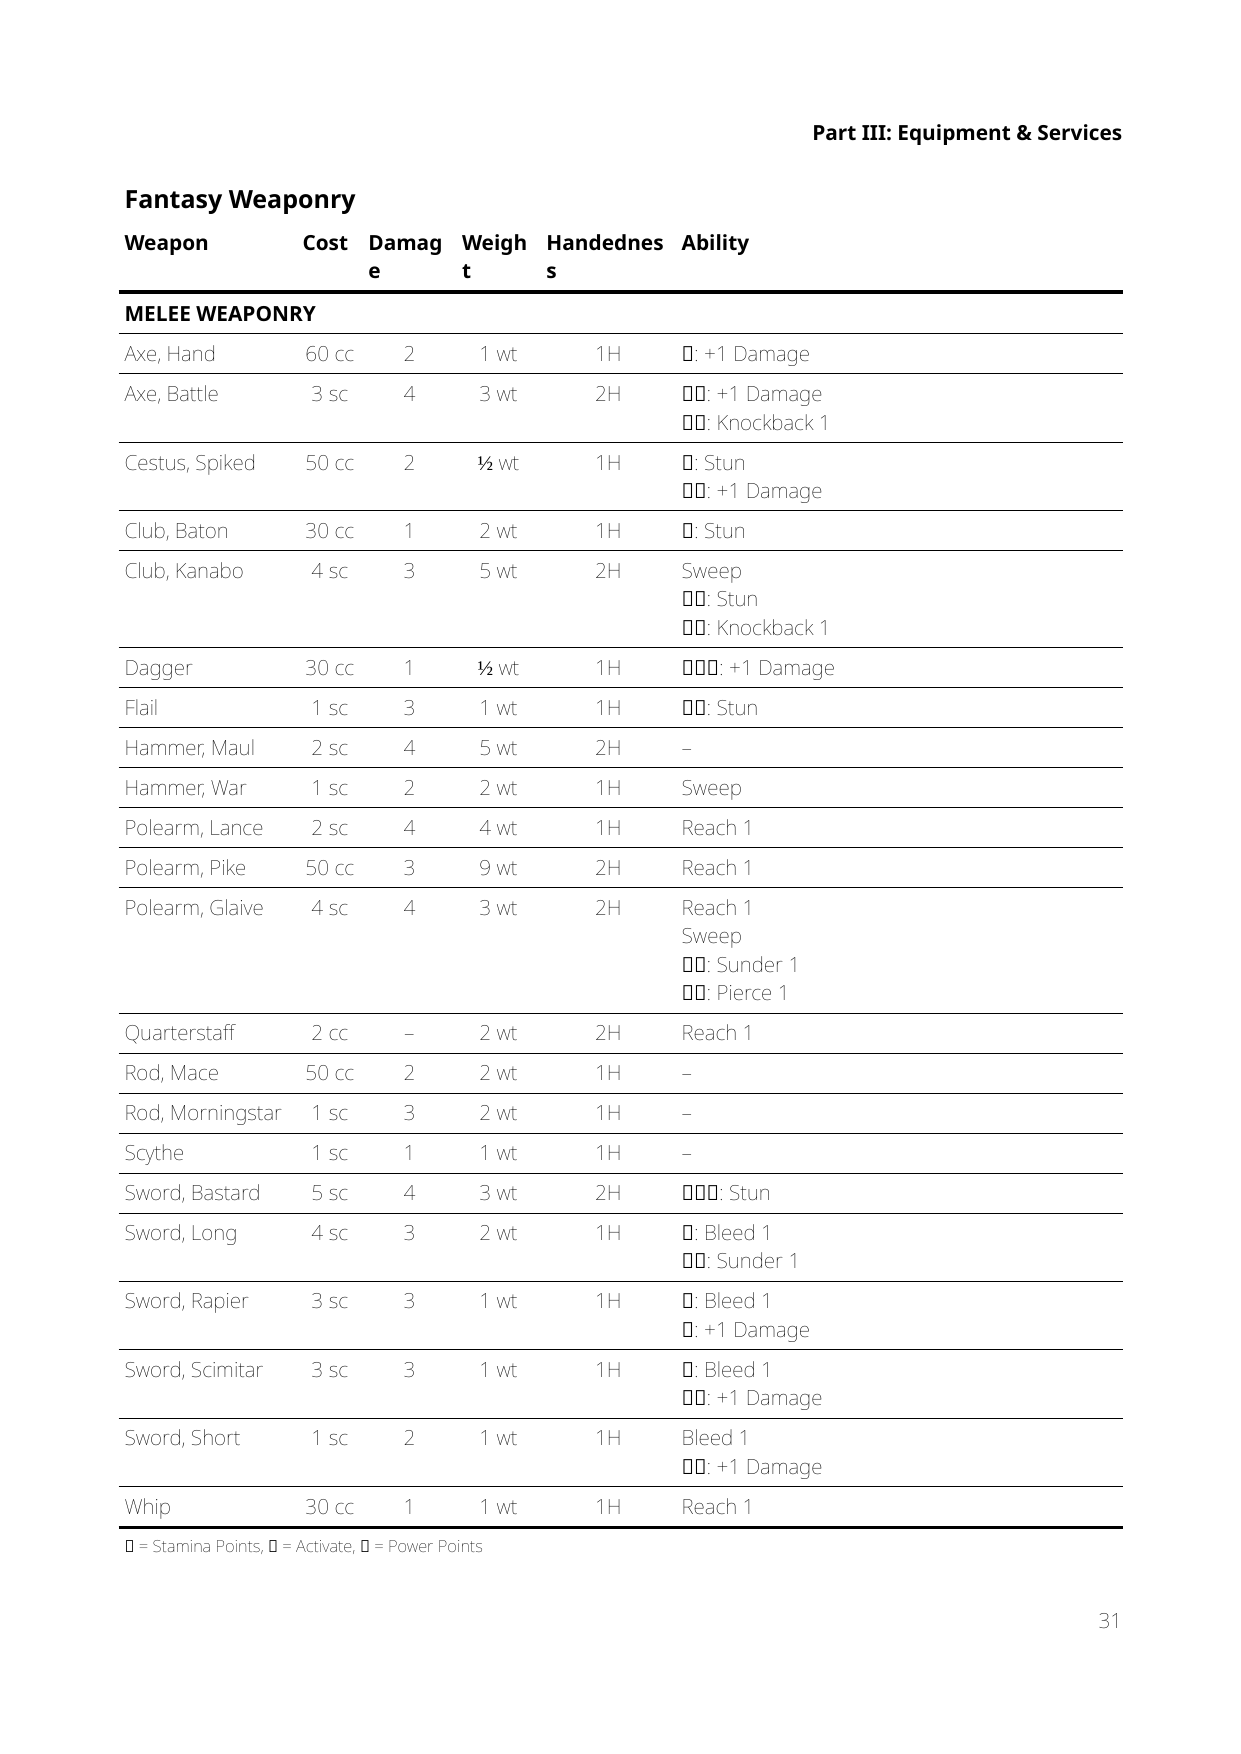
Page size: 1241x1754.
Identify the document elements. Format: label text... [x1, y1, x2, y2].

table_cell Reach 1 [676, 808, 1123, 847]
table_cell 1H [540, 808, 676, 847]
table_cell – [676, 728, 1123, 767]
table_cell : Stun [676, 511, 1123, 550]
table_cell 1H [540, 1094, 676, 1132]
table_cell 1H [540, 688, 676, 727]
table_cell 1 [362, 1134, 456, 1172]
table_cell : Bleed 1 : +1 Damage [676, 1282, 1123, 1349]
table_cell 50 cc [297, 443, 362, 510]
table_cell 2 [362, 768, 456, 807]
table_cell 1 sc [297, 768, 362, 807]
table_cell 2H [540, 374, 676, 442]
table_cell Sweep : Stun : Knockback 1 [676, 551, 1123, 647]
table_cell 1H [540, 1214, 676, 1281]
table_cell Reach 1 [676, 1487, 1123, 1526]
table_cell Polearm, Lance [119, 808, 297, 847]
table_cell 60 cc [297, 334, 362, 373]
table_cell 3 [362, 1350, 456, 1418]
table_cell Sword, Short [119, 1419, 297, 1486]
table_cell 3 [362, 1282, 456, 1349]
table_cell 5 sc [297, 1174, 362, 1212]
table_cell 5 wt [456, 728, 540, 767]
table_cell Hammer, Maul [119, 728, 297, 767]
table_cell 4 [362, 1174, 456, 1212]
table_cell 2 [362, 1419, 456, 1486]
table_cell 1H [540, 1282, 676, 1349]
table_cell – [676, 1094, 1123, 1132]
table_cell 4 sc [297, 1214, 362, 1281]
table_cell : Stun [676, 688, 1123, 727]
table_cell Reach 1 [676, 848, 1123, 887]
table_cell  = Stamina Points,  = Activate,  = Power Points [119, 1529, 1123, 1563]
table_cell – [676, 1054, 1123, 1092]
table_cell : Stun : +1 Damage [676, 443, 1123, 510]
table_cell 3 [362, 1094, 456, 1132]
table_cell 1H [540, 1419, 676, 1486]
table_cell Club, Baton [119, 511, 297, 550]
table_cell Whip [119, 1487, 297, 1526]
table_cell 4 sc [297, 551, 362, 647]
table_cell 2 [362, 443, 456, 510]
table_cell Rod, Morningstar [119, 1094, 297, 1132]
table_cell 2 sc [297, 808, 362, 847]
table_cell 1H [540, 443, 676, 510]
table_cell 3 sc [297, 1350, 362, 1418]
table_cell Reach 1 [676, 1014, 1123, 1052]
table_cell Sword, Long [119, 1214, 297, 1281]
table_cell 2 wt [456, 511, 540, 550]
table_cell Cestus, Spiked [119, 443, 297, 510]
table_cell Polearm, Glaive [119, 888, 297, 1012]
table_cell 2 wt [456, 1094, 540, 1132]
table_cell : +1 Damage [676, 648, 1123, 687]
table_cell : +1 Damage : Knockback 1 [676, 374, 1123, 442]
table_cell ½ wt [456, 443, 540, 510]
table_cell 2 wt [456, 1014, 540, 1052]
table_cell 4 [362, 888, 456, 1012]
table_cell 2H [540, 728, 676, 767]
table_cell 1 sc [297, 688, 362, 727]
table_cell 2 sc [297, 728, 362, 767]
table_cell 3 wt [456, 374, 540, 442]
table_cell 1 wt [456, 1419, 540, 1486]
table_cell Sword, Bastard [119, 1174, 297, 1212]
table_cell ½ wt [456, 648, 540, 687]
table_cell 1 [362, 511, 456, 550]
table_cell Quarterstaff [119, 1014, 297, 1052]
table_cell Damage [362, 222, 456, 290]
table_cell 30 cc [297, 511, 362, 550]
table_cell 1 wt [456, 1350, 540, 1418]
table_cell 1 [362, 648, 456, 687]
table_cell 1 [362, 1487, 456, 1526]
table_cell 50 cc [297, 1054, 362, 1092]
table_cell 1 wt [456, 334, 540, 373]
table_cell : Bleed 1 : Sunder 1 [676, 1214, 1123, 1281]
table_cell Axe, Battle [119, 374, 297, 442]
table_cell – [362, 1014, 456, 1052]
table_cell 1H [540, 1350, 676, 1418]
table_cell Handedness [540, 222, 676, 290]
table_cell 4 [362, 728, 456, 767]
table_cell 1 wt [456, 688, 540, 727]
table_cell 1 wt [456, 1134, 540, 1172]
table_cell 3 [362, 688, 456, 727]
table_cell 50 cc [297, 848, 362, 887]
table_cell 2H [540, 1014, 676, 1052]
table_cell Sword, Rapier [119, 1282, 297, 1349]
table_cell 2H [540, 551, 676, 647]
table_cell Weight [456, 222, 540, 290]
table_cell 1 wt [456, 1282, 540, 1349]
table_header Fantasy Weaponry [119, 176, 1123, 222]
table_cell 3 wt [456, 1174, 540, 1212]
table_cell 1H [540, 768, 676, 807]
table_cell 4 [362, 374, 456, 442]
table_cell Sweep [676, 768, 1123, 807]
table_cell Ability [676, 222, 1123, 290]
table_cell 1 sc [297, 1094, 362, 1132]
table_cell 1H [540, 334, 676, 373]
table_cell 2 wt [456, 768, 540, 807]
table_cell 1H [540, 1487, 676, 1526]
table_cell 30 cc [297, 1487, 362, 1526]
table_cell 3 sc [297, 374, 362, 442]
table_cell 2H [540, 1174, 676, 1212]
table_cell 1 sc [297, 1419, 362, 1486]
table_cell Rod, Mace [119, 1054, 297, 1092]
table_cell : Bleed 1 : +1 Damage [676, 1350, 1123, 1418]
table_cell 30 cc [297, 648, 362, 687]
table_cell 2 cc [297, 1014, 362, 1052]
table_cell Weapon [119, 222, 297, 290]
table_cell 2 wt [456, 1214, 540, 1281]
table_cell 3 sc [297, 1282, 362, 1349]
table_cell 2H [540, 848, 676, 887]
table_cell 3 [362, 1214, 456, 1281]
table_cell MELEE WEAPONRY [119, 294, 1123, 333]
table_cell 4 wt [456, 808, 540, 847]
table_cell 1H [540, 648, 676, 687]
table_cell Sword, Scimitar [119, 1350, 297, 1418]
table_cell 1 sc [297, 1134, 362, 1172]
table_cell 5 wt [456, 551, 540, 647]
table_cell Axe, Hand [119, 334, 297, 373]
table_cell Bleed 1 : +1 Damage [676, 1419, 1123, 1486]
table_cell 1H [540, 1054, 676, 1092]
table_cell 4 [362, 808, 456, 847]
table_cell Hammer, War [119, 768, 297, 807]
table_cell : Stun [676, 1174, 1123, 1212]
table_cell – [676, 1134, 1123, 1172]
table_cell Reach 1 Sweep : Sunder 1 : Pierce 1 [676, 888, 1123, 1012]
table_cell 1 wt [456, 1487, 540, 1526]
table_cell 3 [362, 551, 456, 647]
table_cell 2 [362, 1054, 456, 1092]
table_cell 1H [540, 1134, 676, 1172]
table_cell 3 [362, 848, 456, 887]
table_cell 1H [540, 511, 676, 550]
table_cell 9 wt [456, 848, 540, 887]
table_cell Dagger [119, 648, 297, 687]
table_cell Scythe [119, 1134, 297, 1172]
table_cell Club, Kanabo [119, 551, 297, 647]
table_cell Cost [297, 222, 362, 290]
table_cell Flail [119, 688, 297, 727]
table_cell 2H [540, 888, 676, 1012]
table_cell 3 wt [456, 888, 540, 1012]
table_cell Polearm, Pike [119, 848, 297, 887]
table_cell 2 wt [456, 1054, 540, 1092]
table_cell 4 sc [297, 888, 362, 1012]
table_cell : +1 Damage [676, 334, 1123, 373]
table_cell 2 [362, 334, 456, 373]
